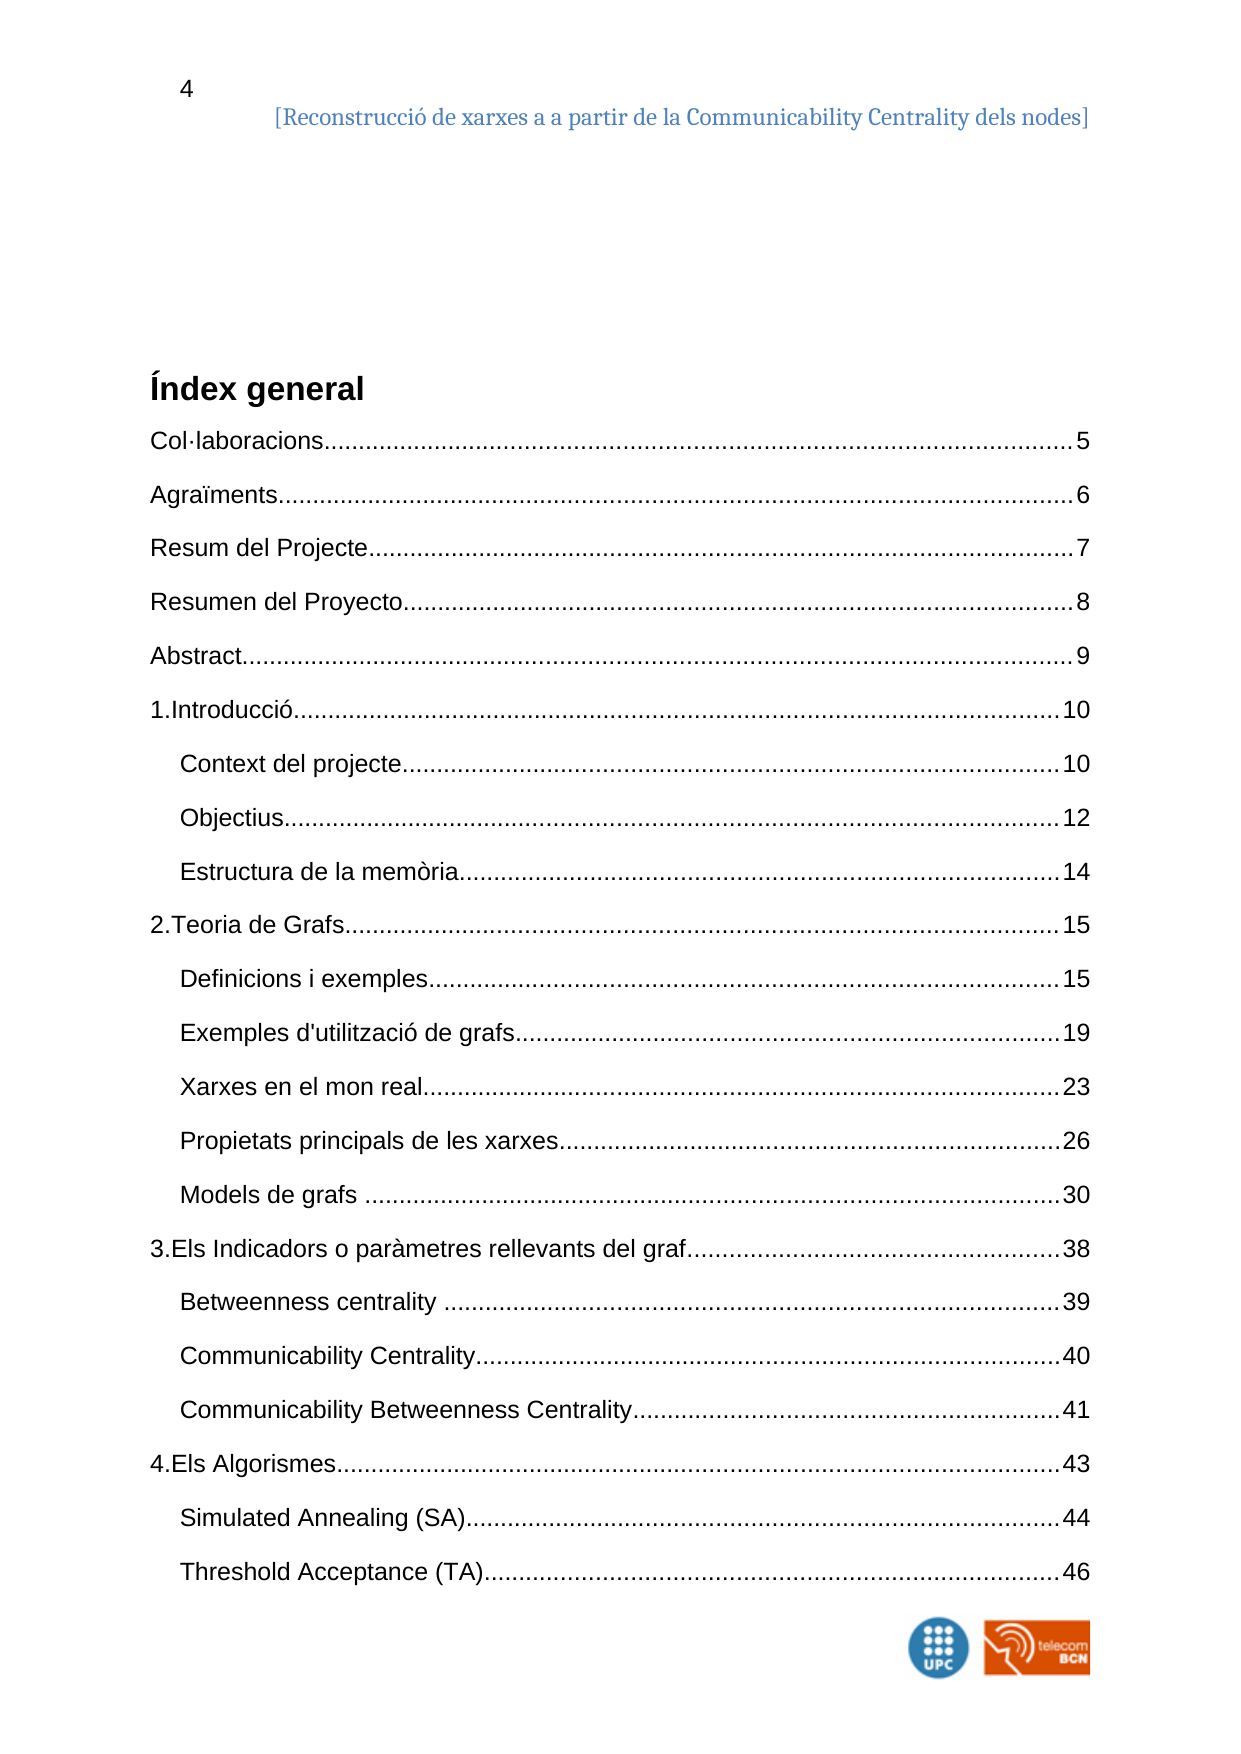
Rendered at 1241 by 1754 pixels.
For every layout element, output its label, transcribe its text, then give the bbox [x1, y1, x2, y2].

text Xarxes en el mon real 23 [179, 1072, 1090, 1101]
text Agraïments 6 [150, 479, 1090, 508]
text Definicions i exemples 15 [179, 964, 1090, 993]
picture [904, 1614, 1091, 1681]
text Threshold Acceptance (TA) 46 [179, 1557, 1090, 1585]
text Exemples d'utilització de grafs 19 [179, 1018, 1090, 1047]
text Col·laboracions 5 [150, 426, 1090, 454]
text Resumen del Proyecto 8 [150, 587, 1090, 616]
subtitle Índex general [150, 369, 1090, 407]
text Simulated Annealing (SA) 44 [179, 1503, 1090, 1532]
text Estructura de la memòria 14 [179, 857, 1090, 885]
text 2.Teoria de Grafs 15 [150, 910, 1090, 939]
text Context del projecte 10 [179, 749, 1090, 778]
text Propietats principals de les xarxes 26 [179, 1126, 1090, 1154]
text Objectius 12 [179, 803, 1090, 831]
text Abstract 9 [150, 641, 1090, 670]
text 3.Els Indicadors o paràmetres rellevants del graf 38 [150, 1233, 1090, 1262]
text 1.Introducció 10 [150, 695, 1090, 724]
text 4.Els Algorismes 43 [150, 1449, 1090, 1478]
text Communicability Betweenness Centrality 41 [179, 1395, 1090, 1424]
text Models de grafs 30 [179, 1180, 1090, 1208]
text Communicability Centrality 40 [179, 1341, 1090, 1370]
text Resum del Projecte 7 [150, 533, 1090, 562]
text Betweenness centrality 39 [179, 1287, 1090, 1316]
